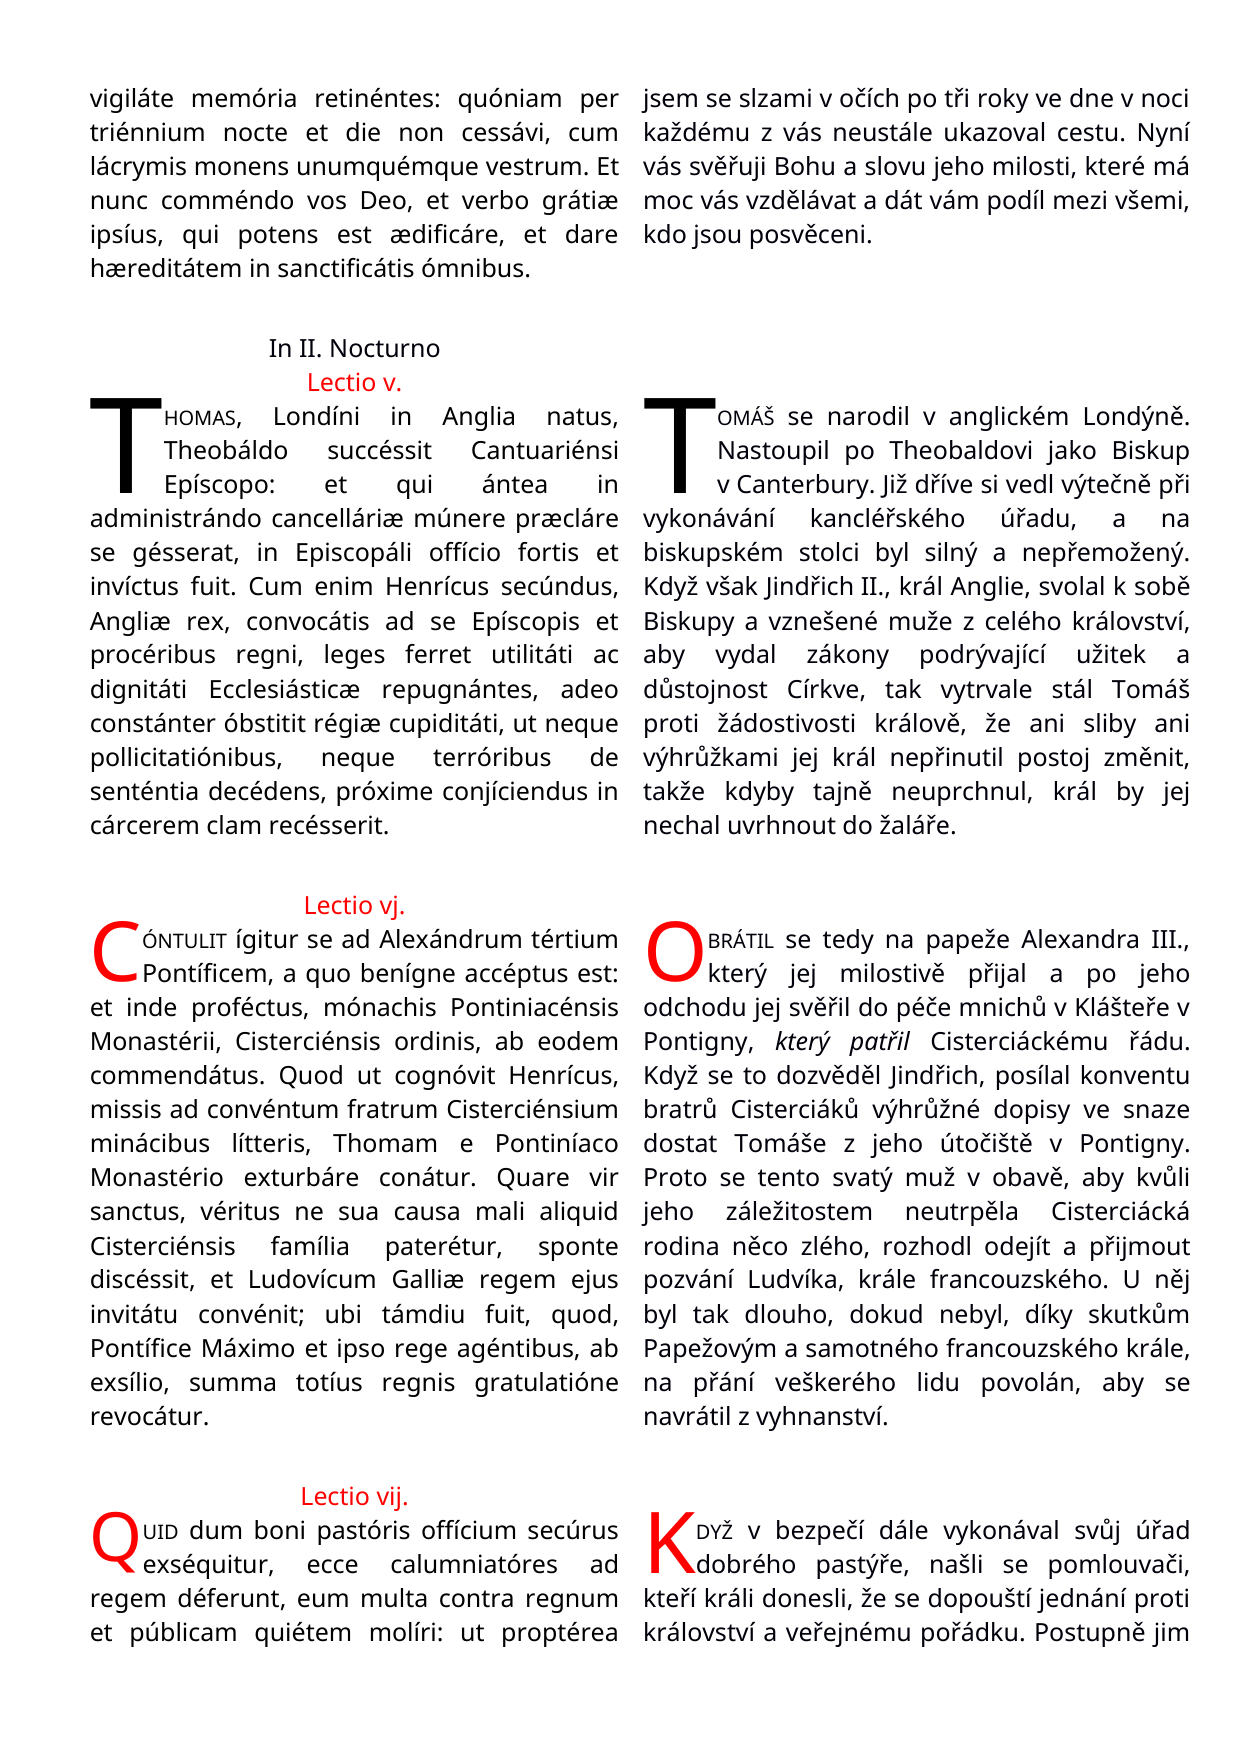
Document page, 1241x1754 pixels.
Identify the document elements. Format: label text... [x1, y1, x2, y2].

table_cell jsem se slzami v očích po tři roky ve dne v noci každému z vás neustále ukazoval cestu. Nyní vás svěřuji Bohu a slovu jeho milosti, které má moc vás vzdělávat a dát vám podíl mezi všemi, kdo jsou posvěceni. [631, 74, 1203, 325]
table_cell Když v bezpečí dále vykonával svůj úřad dobrého pastýře, našli se pomlouvači, kteří králi donesli, že se dopouští jednání proti království a veřejnému pořádku. Postupně jim [631, 1473, 1203, 1655]
table_cell Lectio vj. Cóntulit ígitur se ad Alexándrum tértium Pontíficem, a quo benígne accéptus est: et inde proféctus, mónachis Pontiniacénsis Monastérii, Cisterciénsis ordinis, ab eodem commendátus. Quod ut cognóvit Henrícus, missis ad convéntum fratrum Cisterciénsium minácibus lítteris, Thomam e Pontiníaco Monastério exturbáre conátur. Quare vir sanctus, véritus ne sua causa mali aliquid Cisterciénsis família paterétur, sponte discéssit, et Ludovícum Galliæ regem ejus invitátu convénit; ubi támdiu fuit, quod, Pontífice Máximo et ipso rege agéntibus, ab exsílio, summa totíus regnis gratulatióne revocátur. [78, 882, 631, 1472]
table_cell Tomáš se narodil v anglickém Londýně. Nastoupil po Theobaldovi jako Biskup v Can­terbury. Již dříve si vedl výtečně při vykonávání kancléřského úřadu, a na biskupském stolci byl silný a nepřemožený. Když však Jindřich II., král Anglie, svolal k sobě Biskupy a vznešené muže z celého království, aby vydal zákony podrývající užitek a důstojnost Církve, tak vytrvale stál Tomáš proti žádostivosti králově, že ani sliby ani výhrůžkami jej král nepřinutil postoj změnit, takže kdyby tajně neuprchnul, král by jej nechal uvrhnout do žaláře. [631, 325, 1203, 882]
table_cell vigiláte memória retinéntes: quóniam per triénnium nocte et die non cessávi, cum lácrymis monens unumquémque vestrum. Et nunc comméndo vos Deo, et verbo grátiæ ipsíus, qui potens est ædificáre, et dare hæreditátem in sanctificátis ómnibus. [78, 74, 631, 325]
table_cell Lectio vij. Quid dum boni pastóris offícium secúrus exséquitur, ecce calumniatóres ad regem déferunt, eum multa contra regnum et públicam quiétem molíri: ut proptérea [78, 1473, 631, 1655]
table_cell Obrátil se tedy na papeže Alexandra III., který jej milostivě přijal a po jeho odchodu jej svěřil do péče mnichů v Klášteře v Pontigny, který patřil Cisterciáckému řádu. Když se to dozvěděl Jindřich, posílal konventu bratrů Cisterciáků výhrůžné dopisy ve snaze dostat Tomáše z jeho útočiště v Pontigny. Proto se tento svatý muž v obavě, aby kvůli jeho záležitostem neutrpěla Cisterciácká rodina něco zlého, rozhodl odejít a přijmout pozvání Ludvíka, krále francouzského. U něj byl tak dlouho, dokud nebyl, díky skutkům Papežovým a samotného francouzského krále, na přání veškerého lidu povolán, aby se navrátil z vyhnanství. [631, 882, 1203, 1472]
table_cell In II. Nocturno Lectio v. Thomas, Londíni in Anglia natus, Theobáldo succéssit Cantuariénsi Epíscopo: et qui ántea in administrándo cancelláriæ múnere præcláre se gésserat, in Episcopáli offício fortis et invíctus fuit. Cum enim Henrícus secúndus, Angliæ rex, convocátis ad se Epíscopis et procéribus regni, leges ferret utilitáti ac dignitáti Ecclesiásticæ repugnántes, adeo constánter óbstitit régiæ cupiditáti, ut neque pollicitatiónibus, neque terróribus de senténtia decédens, próxime conjíciendus in cárcerem clam recésserit. [78, 325, 631, 882]
